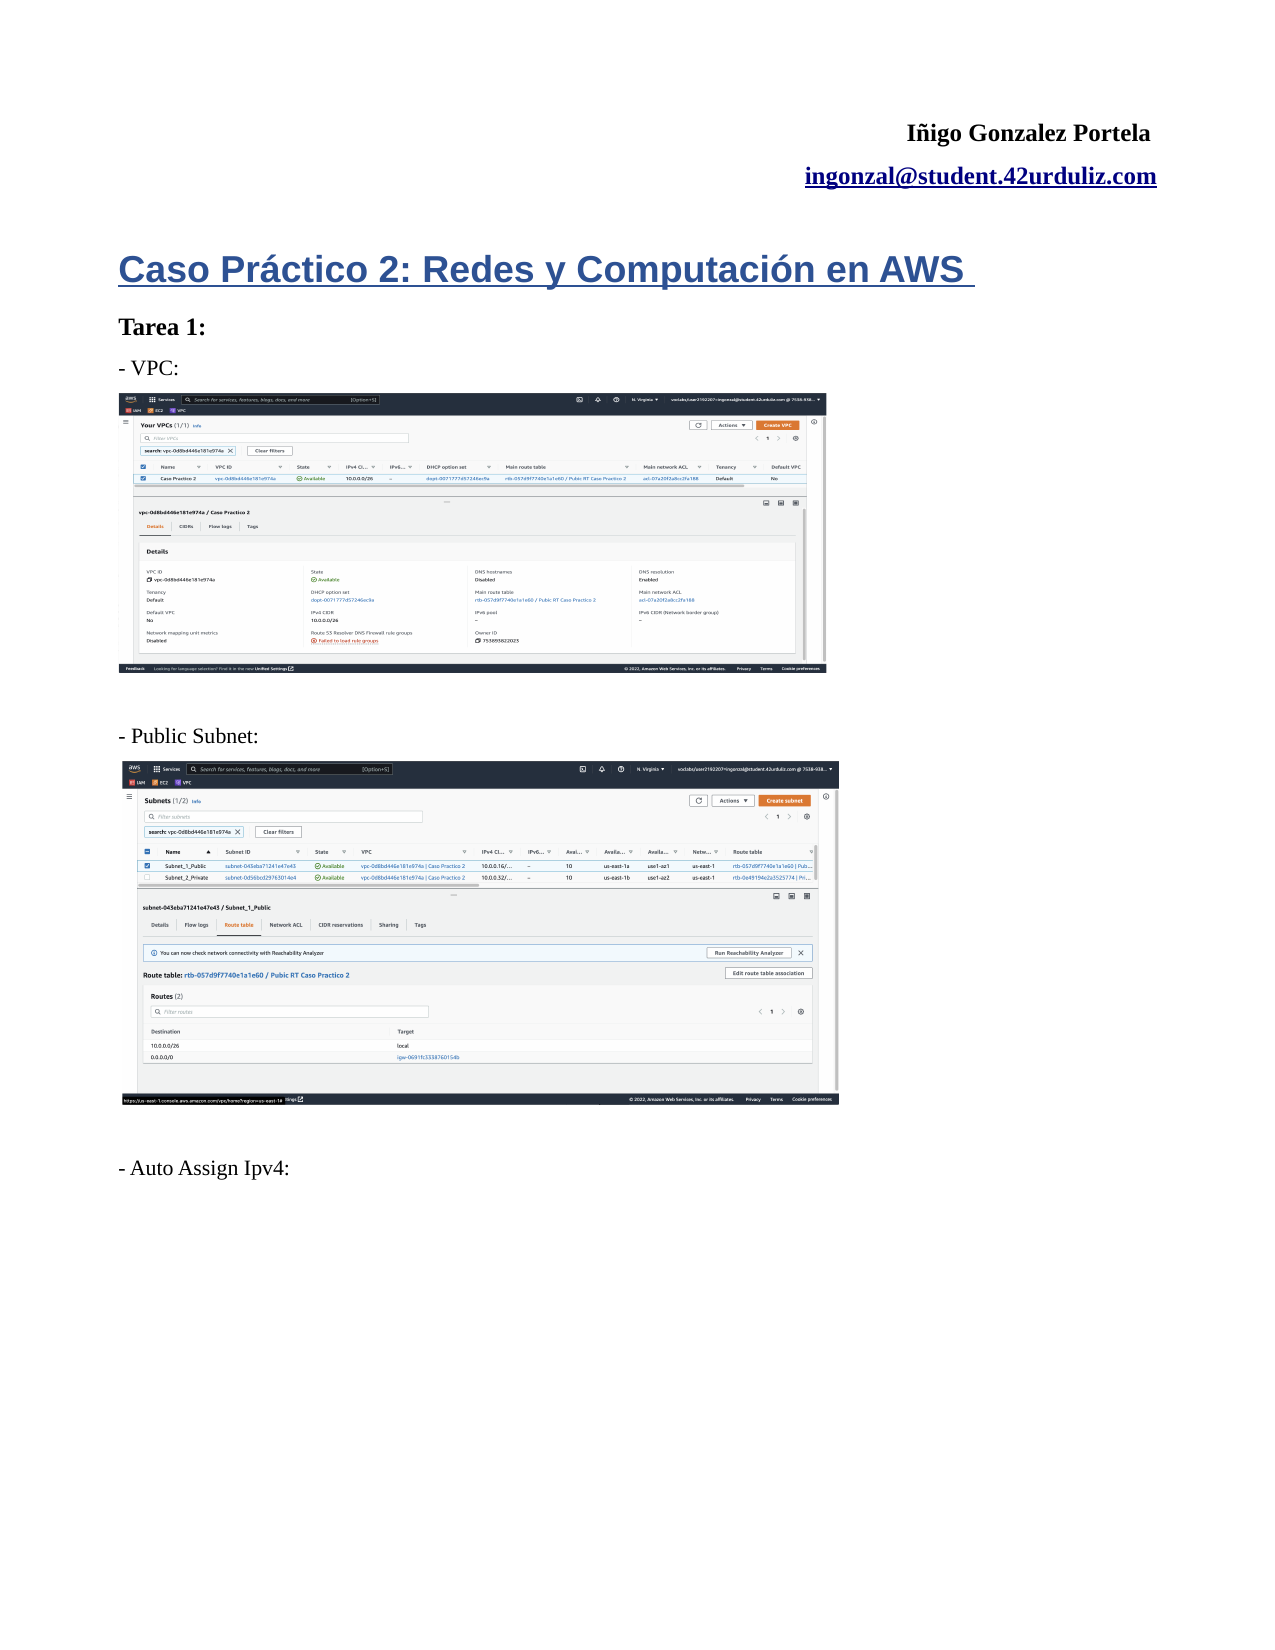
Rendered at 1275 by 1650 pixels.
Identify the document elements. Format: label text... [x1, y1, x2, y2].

picture [122, 761, 839, 1105]
text - Public Subnet: [118, 723, 1157, 749]
text Tarea 1: [118, 312, 1157, 341]
text - Auto Assign Ipv4: [118, 1155, 1157, 1181]
text - VPC: [118, 355, 1157, 381]
picture [118, 393, 827, 673]
text Iñigo Gonzalez Portela [118, 118, 1157, 147]
text ingonzal@student.42urduliz.com [118, 161, 1157, 190]
text Caso Práctico 2: Redes y Computación en AWS [118, 247, 1157, 291]
